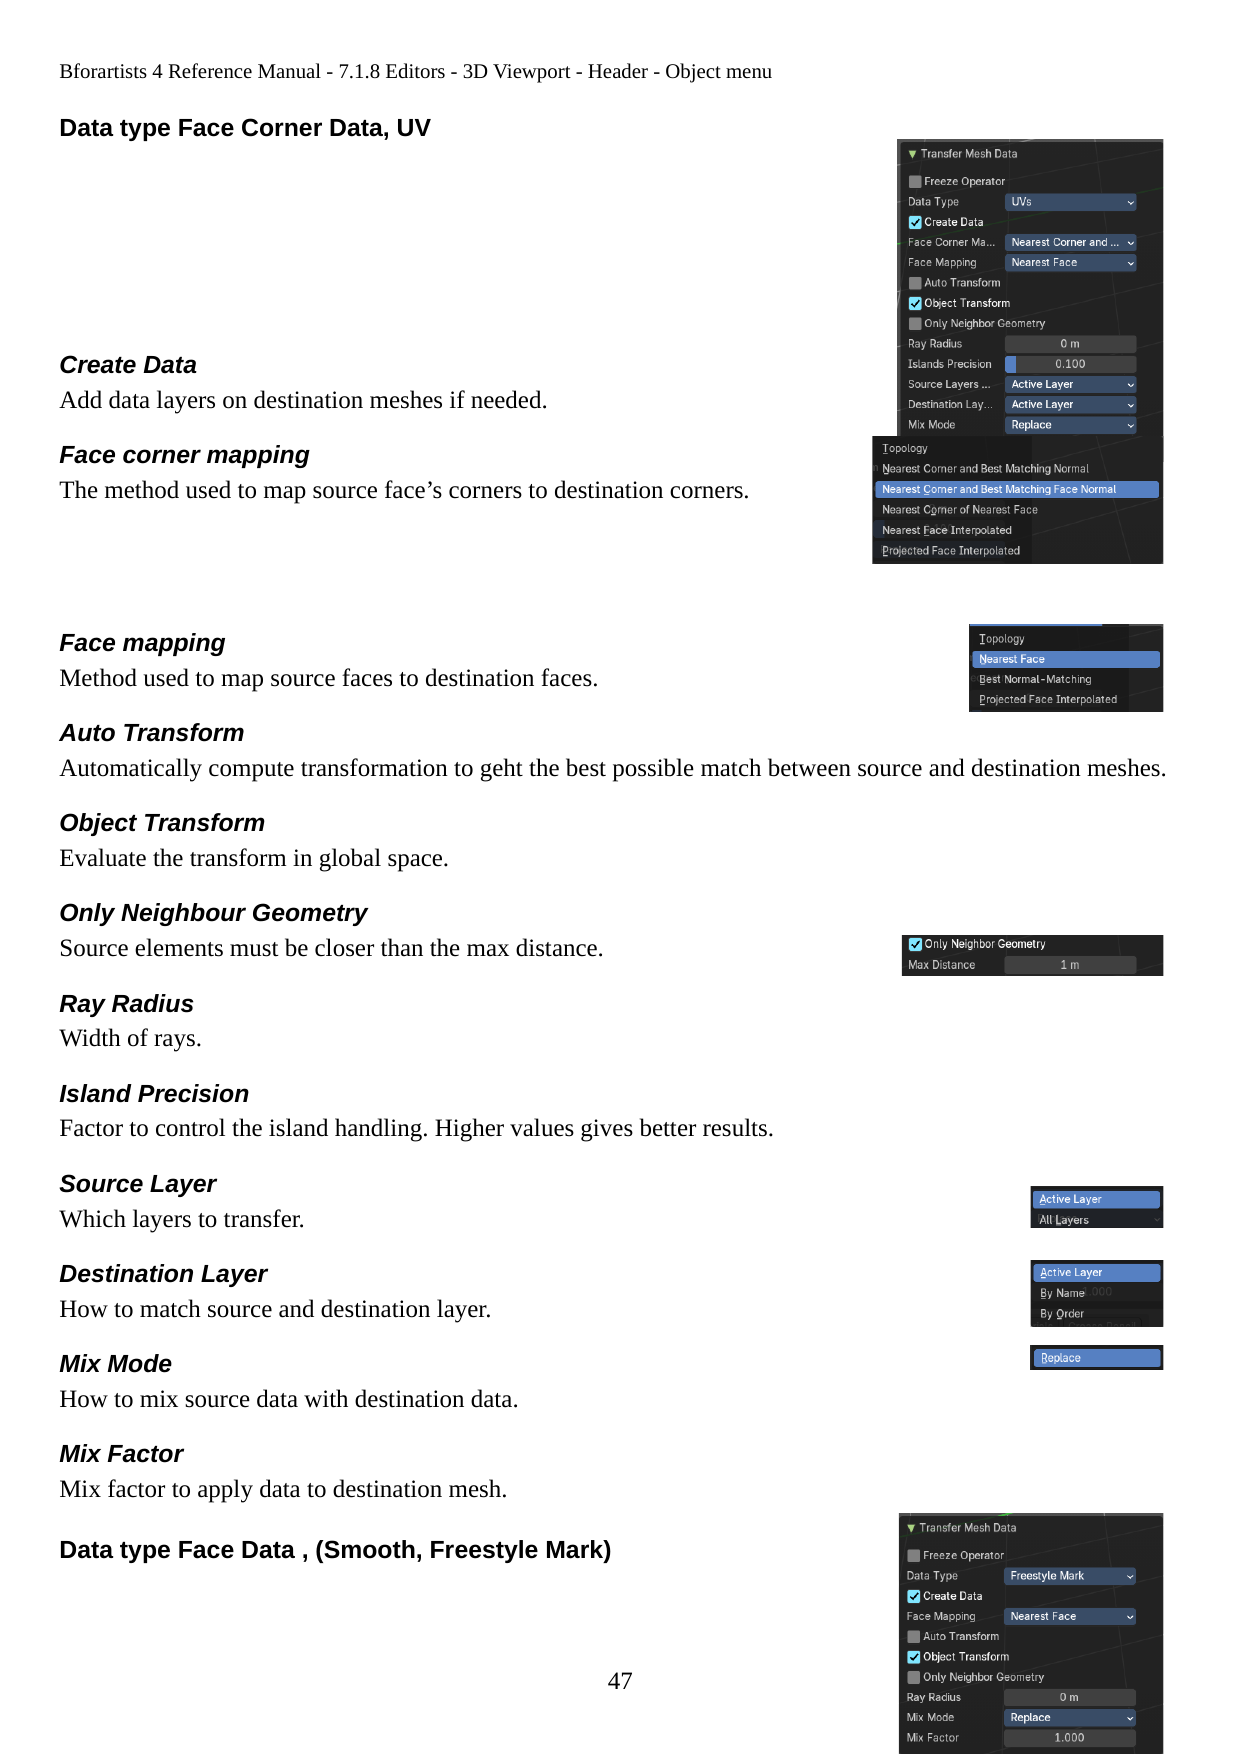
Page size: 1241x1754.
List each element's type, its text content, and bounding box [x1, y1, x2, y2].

subtitle Source Layer [59, 1169, 1181, 1197]
picture [1030, 1186, 1164, 1228]
text How to mix source data with destination data. [59, 1384, 1181, 1413]
subtitle Data type Face Data , (Smooth, Freestyle Mark) [59, 1536, 898, 1564]
picture [898, 1513, 1164, 1754]
subtitle Auto Transform [59, 718, 1181, 747]
picture [969, 624, 1164, 712]
subtitle Mix Mode [59, 1349, 1181, 1378]
picture [872, 139, 1164, 564]
text Factor to control the island handling. Higher values gives better results. [59, 1113, 1181, 1142]
text Mix factor to apply data to destination mesh. [59, 1474, 1181, 1503]
subtitle Destination Layer [59, 1259, 1181, 1287]
text The method used to map source face’s corners to destination corners. [59, 475, 872, 503]
subtitle Create Data [59, 350, 897, 378]
subtitle Ray Radius [59, 989, 1181, 1017]
subtitle Island Precision [59, 1079, 1181, 1107]
text Which layers to transfer. [59, 1204, 1181, 1232]
text Evaluate the transform in global space. [59, 843, 1181, 872]
text How to match source and destination layer. [59, 1294, 1030, 1322]
picture [1030, 1345, 1164, 1370]
subtitle Mix Factor [59, 1439, 1181, 1468]
picture [901, 935, 1164, 976]
text Source elements must be closer than the max distance. [59, 933, 1181, 962]
subtitle [1164, 350, 1181, 378]
subtitle [1164, 628, 1181, 657]
picture [1030, 1260, 1164, 1327]
subtitle [1164, 440, 1181, 468]
subtitle Only Neighbour Geometry [59, 898, 1181, 927]
text Width of rays. [59, 1023, 1181, 1052]
subtitle Face corner mapping [59, 440, 872, 468]
text Automatically compute transformation to geht the best possible match between source and destination meshes. [59, 753, 1181, 782]
subtitle Object Transform [59, 808, 1181, 837]
text Add data layers on destination meshes if needed. [59, 385, 897, 413]
subtitle Data type Face Corner Data, UV [59, 113, 1181, 141]
subtitle Face mapping [59, 628, 969, 657]
text Method used to map source faces to destination faces. [59, 663, 969, 692]
